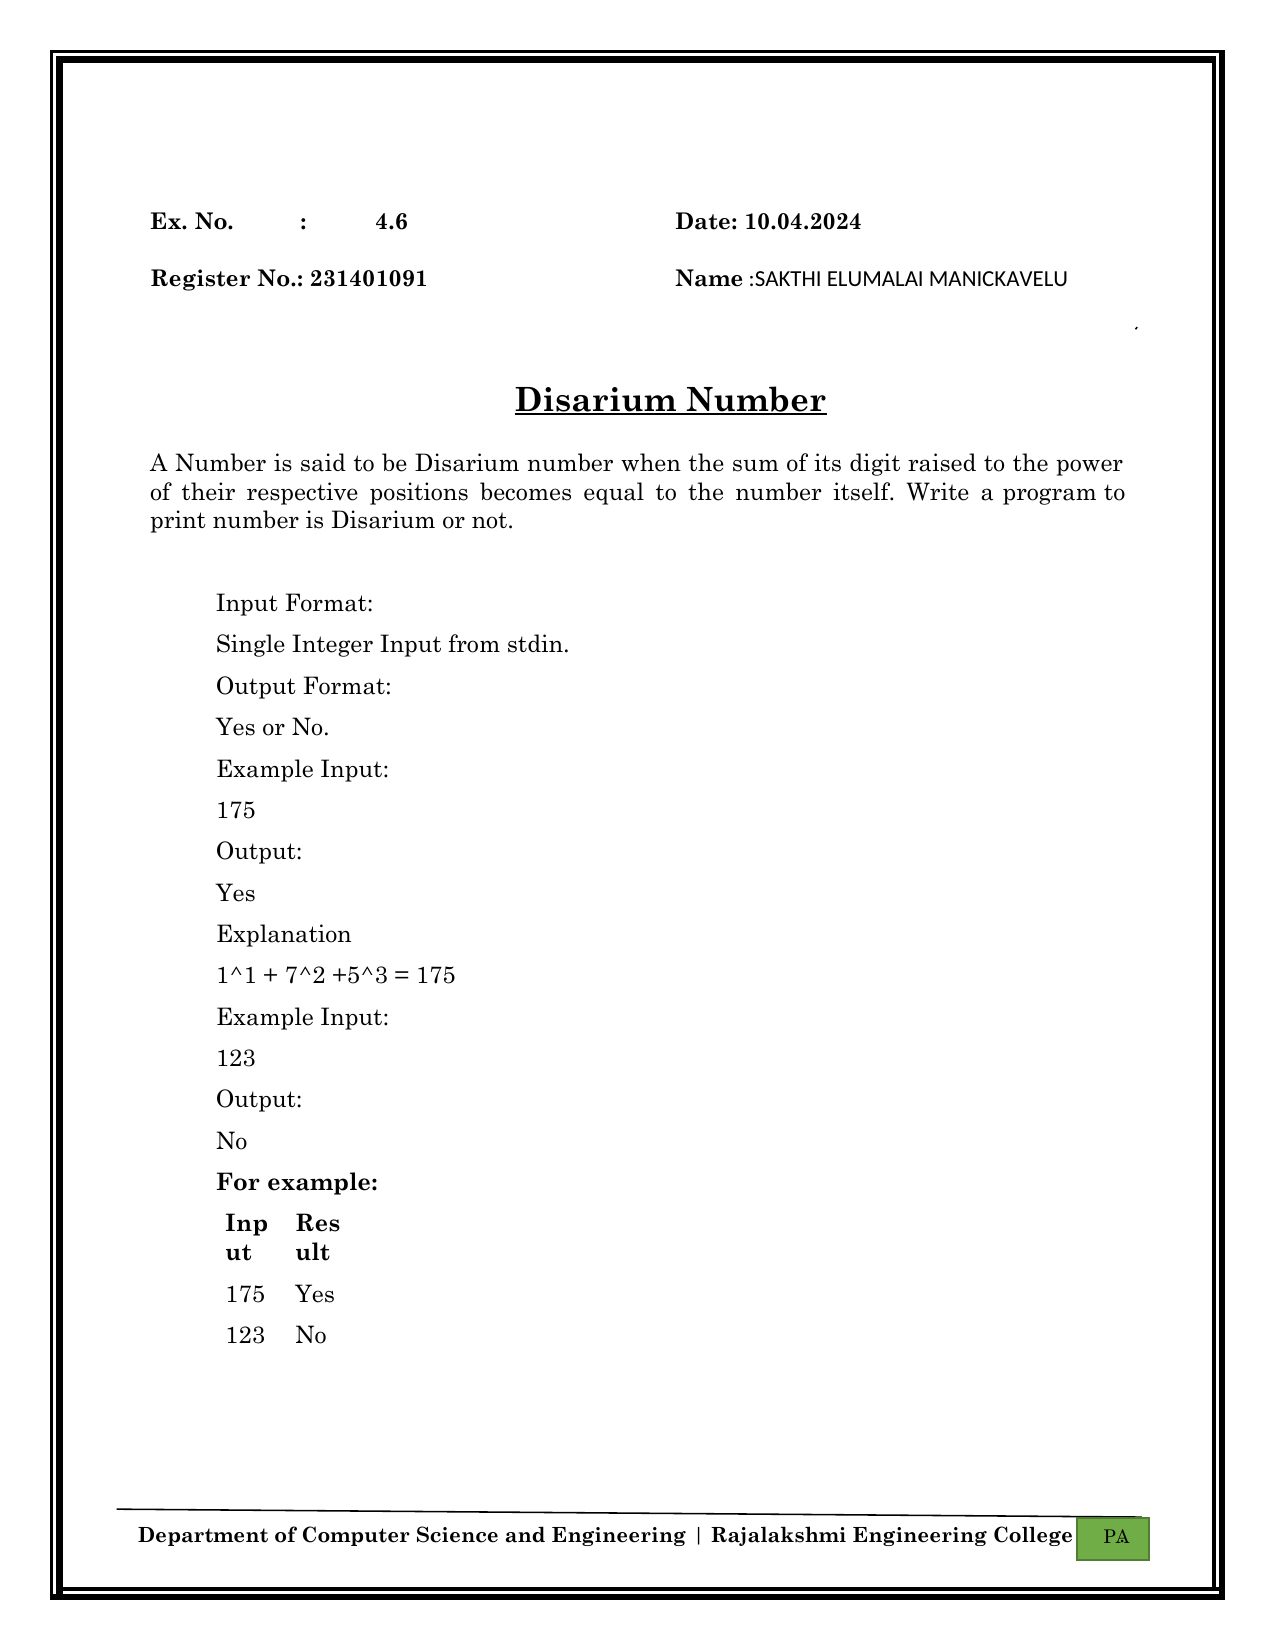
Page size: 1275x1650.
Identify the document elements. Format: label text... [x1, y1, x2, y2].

text Example Input: [216, 1001, 1125, 1030]
text Disarium Number [216, 378, 1125, 418]
table_cell 123 [214, 1320, 283, 1361]
text Output: [216, 836, 1125, 865]
text 123 [216, 1043, 1125, 1072]
text For example: [216, 1167, 1125, 1196]
text 175 [216, 795, 1125, 823]
text A Number is said to be Disarium number when the sum of its digit raised to the power of their respective positions becomes equal to the number itself. Write a program to print number is Disarium or not. [150, 447, 1125, 534]
table_header Input [214, 1208, 283, 1278]
table_cell Yes [284, 1279, 364, 1320]
text No [216, 1126, 1125, 1154]
text 1^1 + 7^2 +5^3 = 175 [216, 960, 1125, 989]
text Output Format: [216, 671, 1125, 699]
text Yes [216, 877, 1125, 906]
text Ex. No. : 4.6 Date: 10.04.2024 [150, 207, 1125, 235]
text Example Input: [216, 753, 1125, 782]
text Yes or No. [216, 712, 1125, 741]
text Register No.: 231401091 Name :SAKTHI ELUMALAI MANICKAVELU [150, 264, 1125, 292]
table_cell No [284, 1320, 364, 1361]
text Input Format: [216, 588, 1125, 617]
text Single Integer Input from stdin. [216, 629, 1125, 658]
text Output: [216, 1084, 1125, 1113]
table_cell 175 [214, 1279, 283, 1320]
text Explanation [216, 919, 1125, 948]
table_header Result [284, 1208, 364, 1278]
